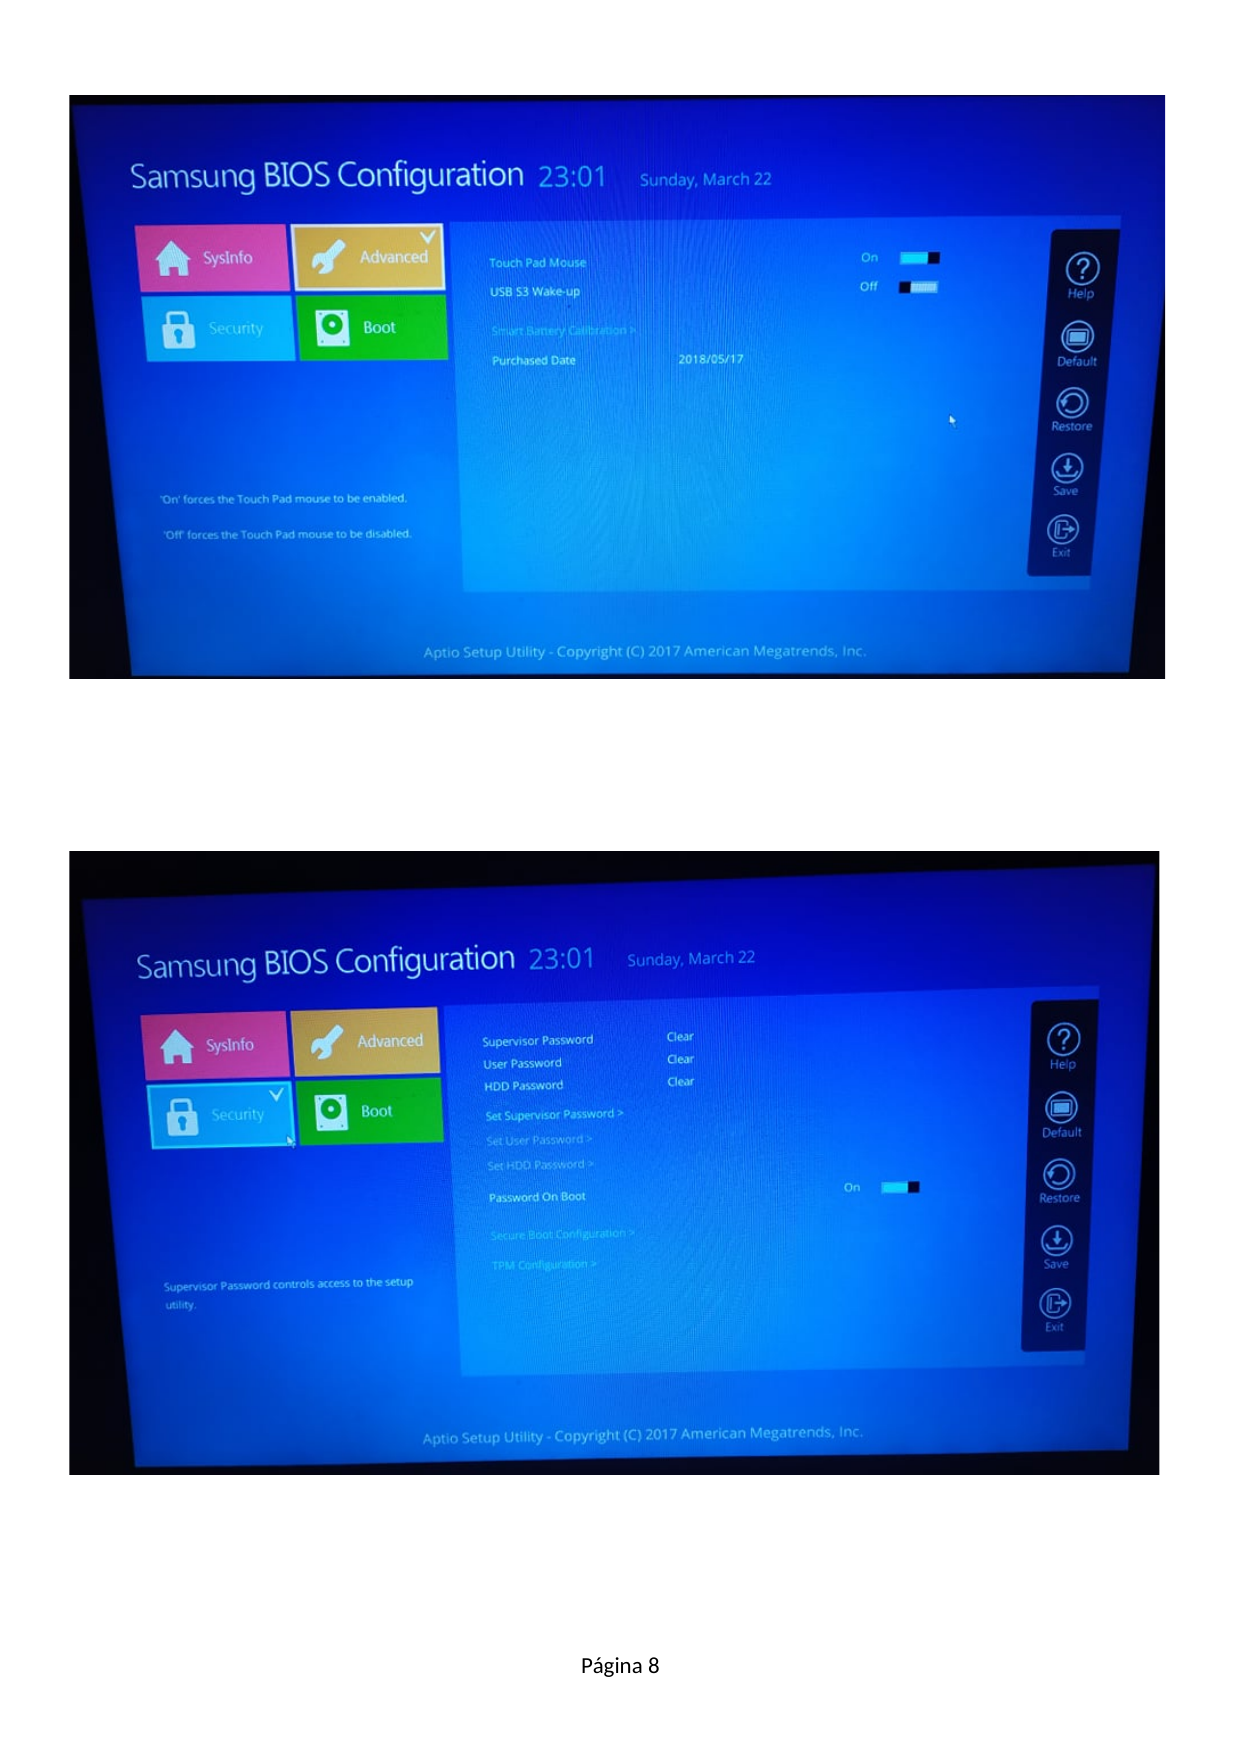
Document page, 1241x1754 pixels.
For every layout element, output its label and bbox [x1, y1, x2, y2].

picture [69, 851, 1160, 1475]
picture [69, 95, 1166, 679]
